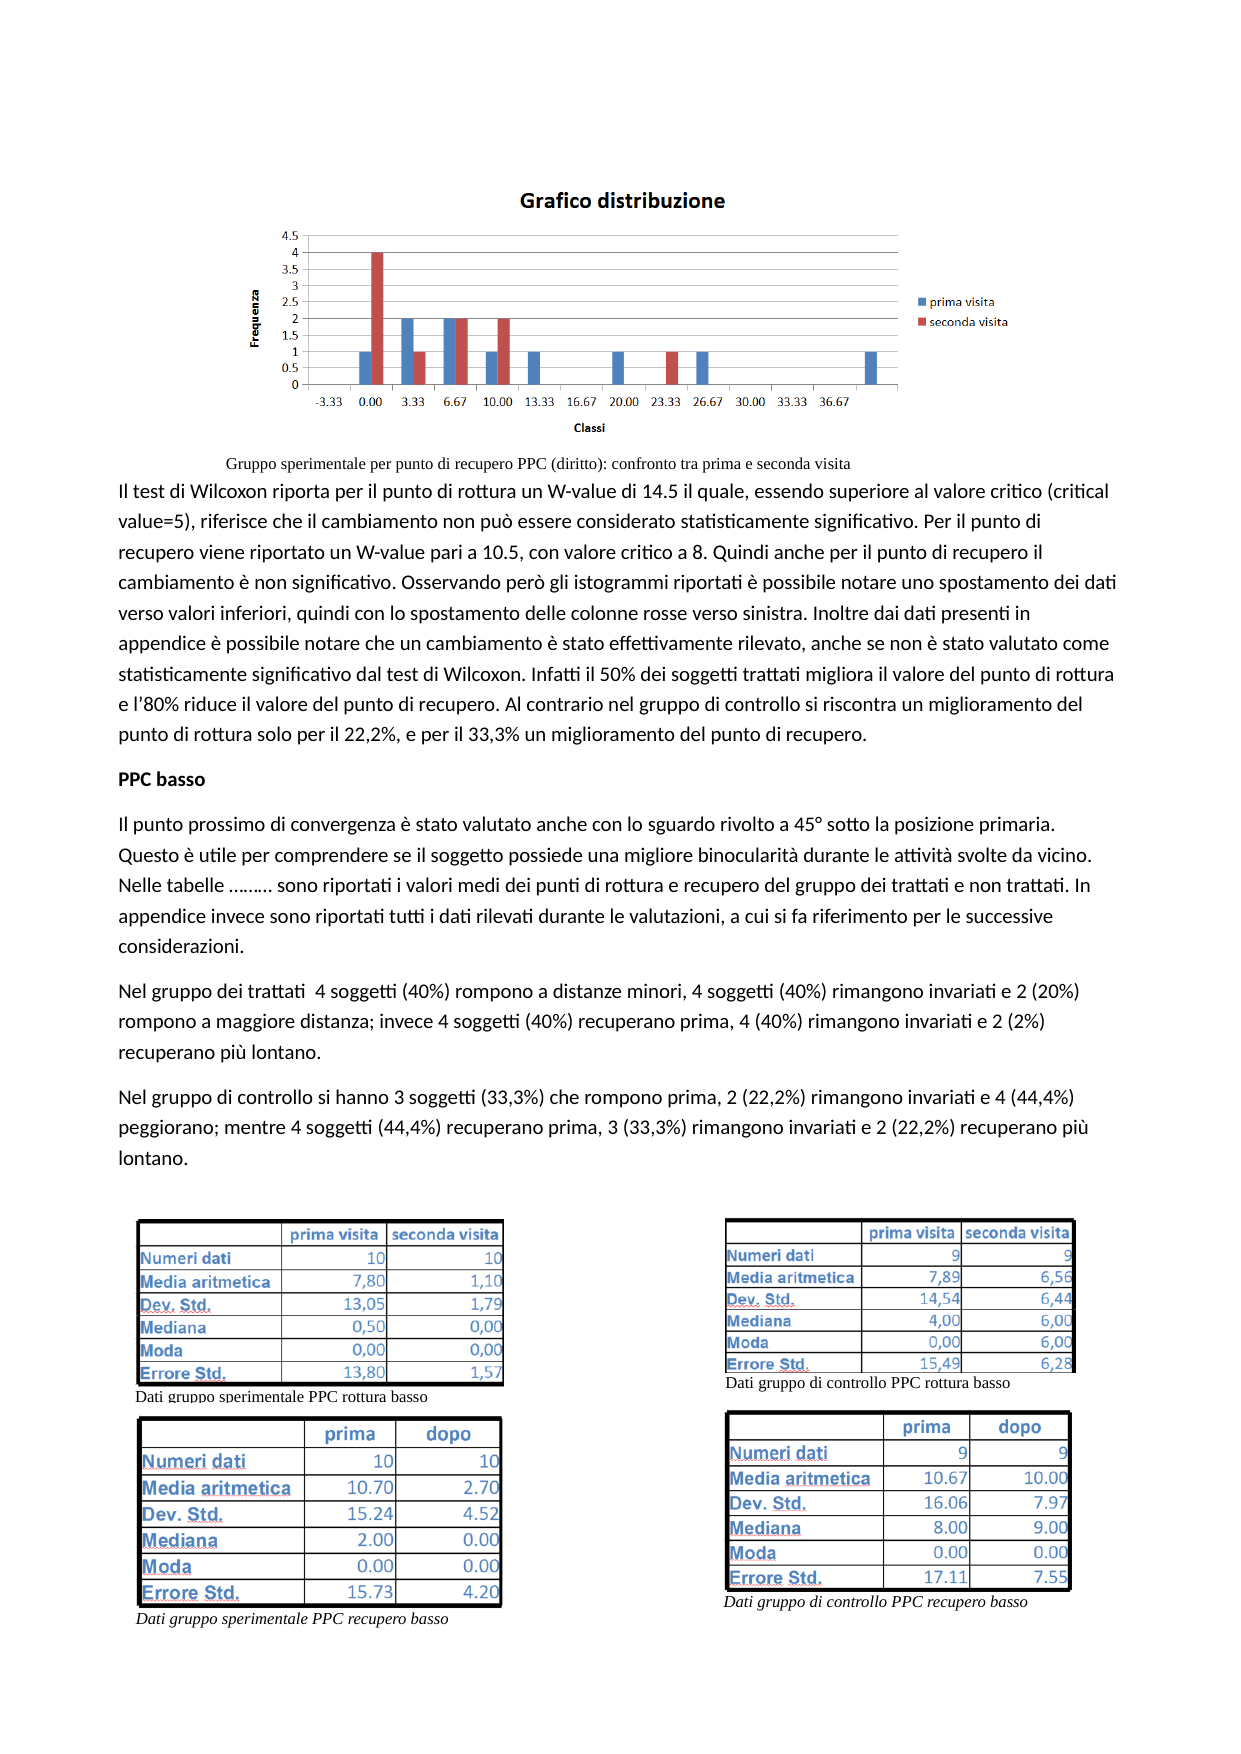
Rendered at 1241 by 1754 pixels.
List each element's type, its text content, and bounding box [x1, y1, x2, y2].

picture [225, 167, 1021, 454]
picture [725, 1217, 1077, 1373]
text Dati gruppo di controllo PPC recupero basso [723, 1592, 1072, 1611]
text Dati gruppo di controllo PPC rottura basso [725, 1373, 1076, 1392]
text Il punto prossimo di convergenza è stato valutato anche con lo sguardo rivolto a 45° sotto la posizione primaria. Questo è utile per comprendere se il soggetto possiede una migliore binocularità durante le attività svolte da vicino. Nelle tabelle ……… sono riportati i valori medi dei punti di rottura e recupero del gruppo dei trattati e non trattati. In appendice invece sono riportati tutti i dati rilevati durante le valutazioni, a cui si fa riferimento per le successive considerazioni. [118, 812, 1122, 959]
text PPC basso [118, 767, 1122, 792]
text Gruppo sperimentale per punto di recupero PPC (diritto): confronto tra prima e seconda visita [226, 454, 1021, 473]
text Nel gruppo di controllo si hanno 3 soggetti (33,3%) che rompono prima, 2 (22,2%) rimangono invariati e 4 (44,4%) peggiorano; mentre 4 soggetti (44,4%) recuperano prima, 3 (33,3%) rimangono invariati e 2 (22,2%) recuperano più lontano. [118, 1084, 1122, 1170]
picture [723, 1409, 1072, 1592]
text Nel gruppo dei trattati 4 soggetti (40%) rompono a distanze minori, 4 soggetti (40%) rimangono invariati e 2 (20%) rompono a maggiore distanza; invece 4 soggetti (40%) recuperano prima, 4 (40%) rimangono invariati e 2 (2%) recuperano più lontano. [118, 978, 1122, 1064]
picture [135, 1415, 503, 1609]
picture [134, 1219, 504, 1387]
text Il test di Wilcoxon riporta per il punto di rottura un W-value di 14.5 il quale, essendo superiore al valore critico (critical value=5), riferisce che il cambiamento non può essere considerato statisticamente significativo. Per il punto di recupero viene riportato un W-value pari a 10.5, con valore critico a 8. Quindi anche per il punto di recupero il cambiamento è non significativo. Osservando però gli istogrammi riportati è possibile notare uno spostamento dei dati verso valori inferiori, quindi con lo spostamento delle colonne rosse verso sinistra. Inoltre dai dati presenti in appendice è possibile notare che un cambiamento è stato effettivamente rilevato, anche se non è stato valutato come statisticamente significativo dal test di Wilcoxon. Infatti il 50% dei soggetti trattati migliora il valore del punto di rottura e l’80% riduce il valore del punto di recupero. Al contrario nel gruppo di controllo si riscontra un miglioramento del punto di rottura solo per il 22,2%, e per il 33,3% un miglioramento del punto di recupero. [118, 163, 1122, 747]
text Dati gruppo sperimentale PPC rottura basso [135, 1387, 504, 1406]
text Dati gruppo sperimentale PPC recupero basso [136, 1609, 502, 1628]
